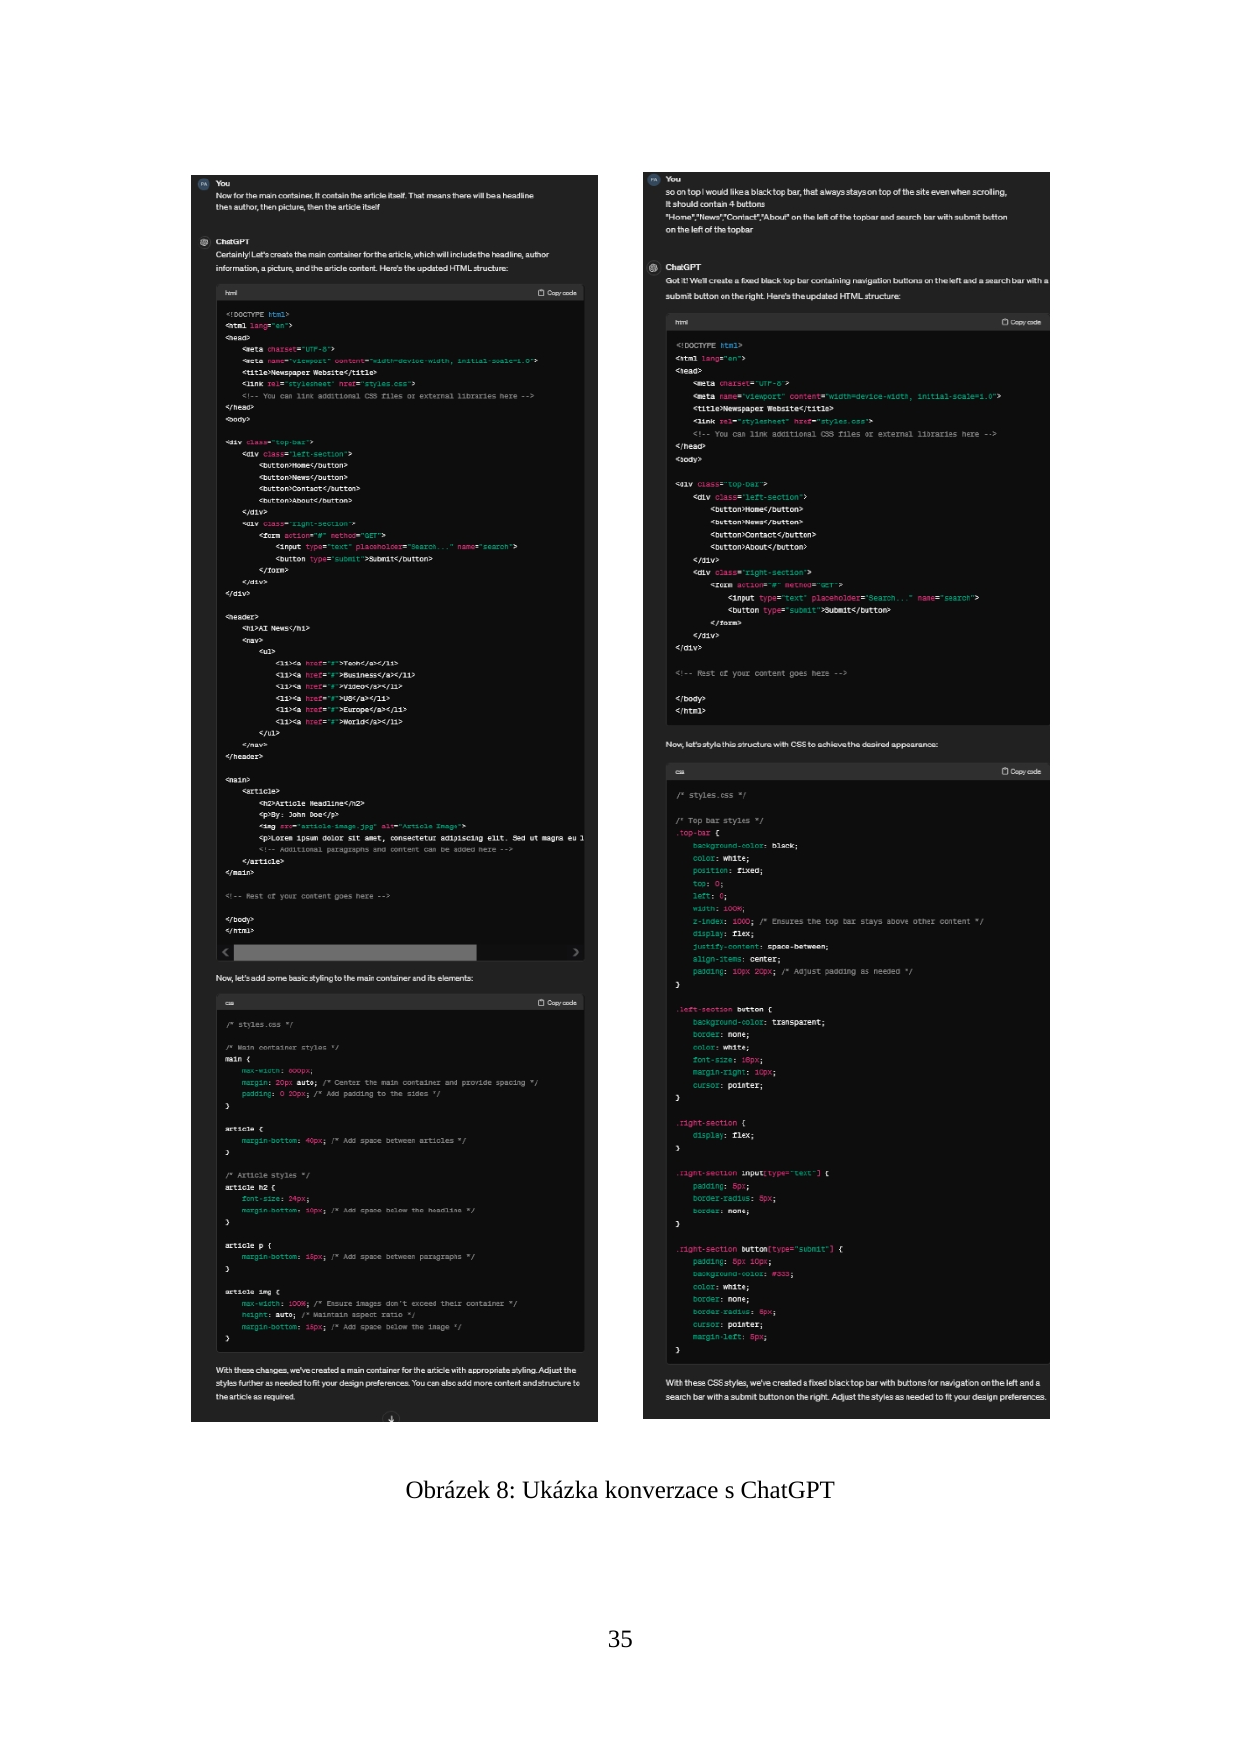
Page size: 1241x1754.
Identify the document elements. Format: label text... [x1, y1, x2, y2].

text Obrázek 8: Ukázka konverzace s ChatGPT [101, 139, 1140, 1503]
picture [147, 138, 1093, 1475]
